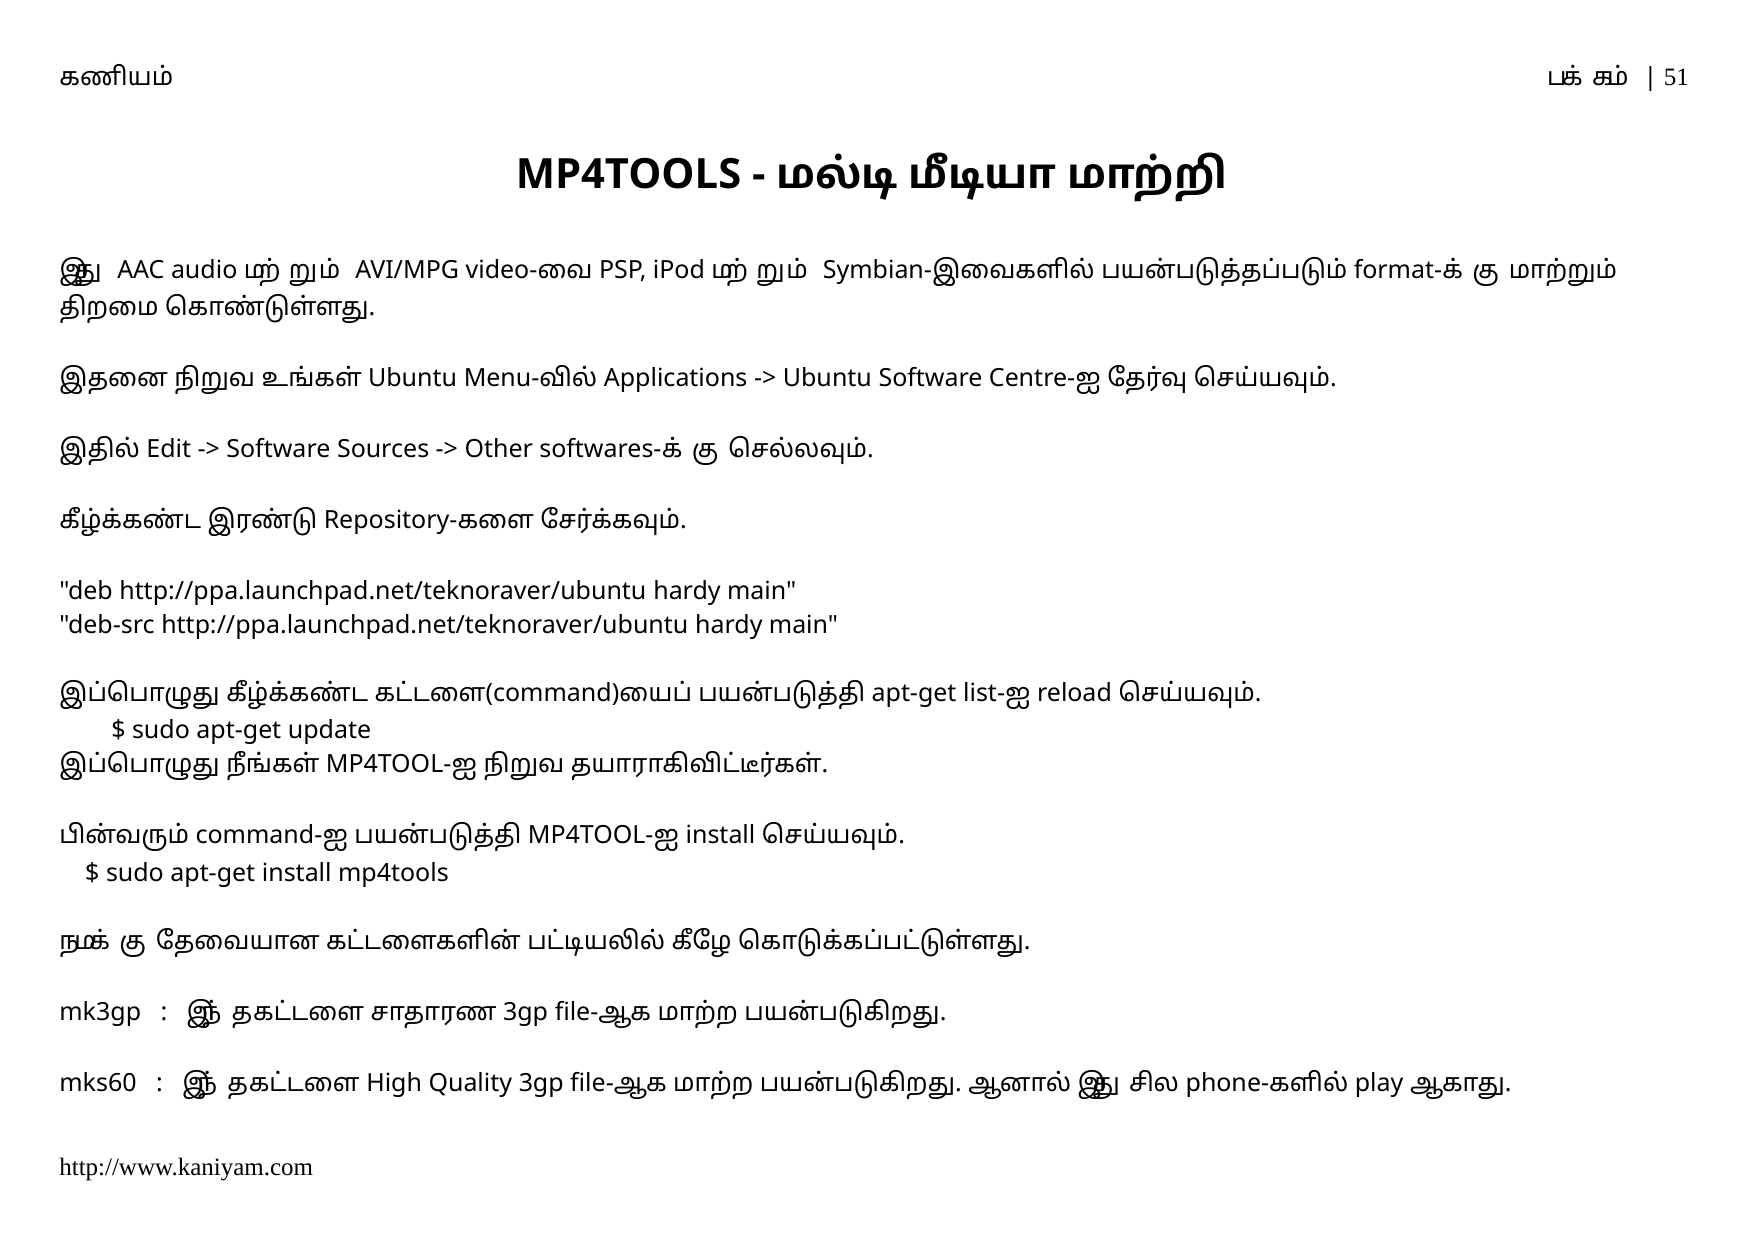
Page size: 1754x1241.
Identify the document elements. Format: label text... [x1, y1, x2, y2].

text $ sudo apt-get update [59, 712, 1695, 746]
subtitle MP4TOOLS - மல்டி மீடியா மாற்றி [59, 143, 1695, 205]
text பின்வரும் command-ஐ பயன்படுத்தி MP4TOOL-ஐ install செய்யவும். [59, 817, 1695, 854]
text இது AAC audio மற்றும் AVI/MPG video-வை PSP, iPod மற்றும் Symbian-இவைகளில் பயன்படுத்தப்படும் format-க்கு மாற்றும் திறமை கொண்டுள்ளது. [59, 252, 1695, 326]
text இப்பொழுது நீங்கள் MP4TOOL-ஐ நிறுவ தயாராகிவிட்டீர்கள். [59, 746, 1695, 783]
text இப்பொழுது கீழ்க்கண்ட கட்டளை(command)யைப் பயன்படுத்தி apt-get list-ஐ reload செய்யவும். [59, 675, 1695, 712]
text கீழ்க்கண்ட இரண்டு Repository-களை சேர்க்கவும். [59, 502, 1695, 539]
text "deb http://ppa.launchpad.net/teknoraver/ubuntu hardy main" [59, 573, 1695, 607]
text "deb-src http://ppa.launchpad.net/teknoraver/ubuntu hardy main" [59, 607, 1695, 641]
text இதனை நிறுவ உங்கள் Ubuntu Menu-வில் Applications -> Ubuntu Software Centre-ஐ தேர்வு செய்யவும். [59, 360, 1695, 397]
text இதில் Edit -> Software Sources -> Other softwares-க்கு செல்லவும். [59, 431, 1695, 468]
text நமக்கு தேவையான கட்டளைகளின் பட்டியலில் கீழே கொடுக்கப்பட்டுள்ளது. [59, 922, 1695, 959]
text mk3gp : இந்த கட்டளை சாதாரண 3gp file-ஆக மாற்ற பயன்படுகிறது. [59, 993, 1695, 1030]
text $ sudo apt-get install mp4tools [59, 854, 1695, 888]
text mks60 : இந்த கட்டளை High Quality 3gp file-ஆக மாற்ற பயன்படுகிறது. ஆனால் இது சில phone-களில் play ஆகாது. [59, 1064, 1695, 1101]
